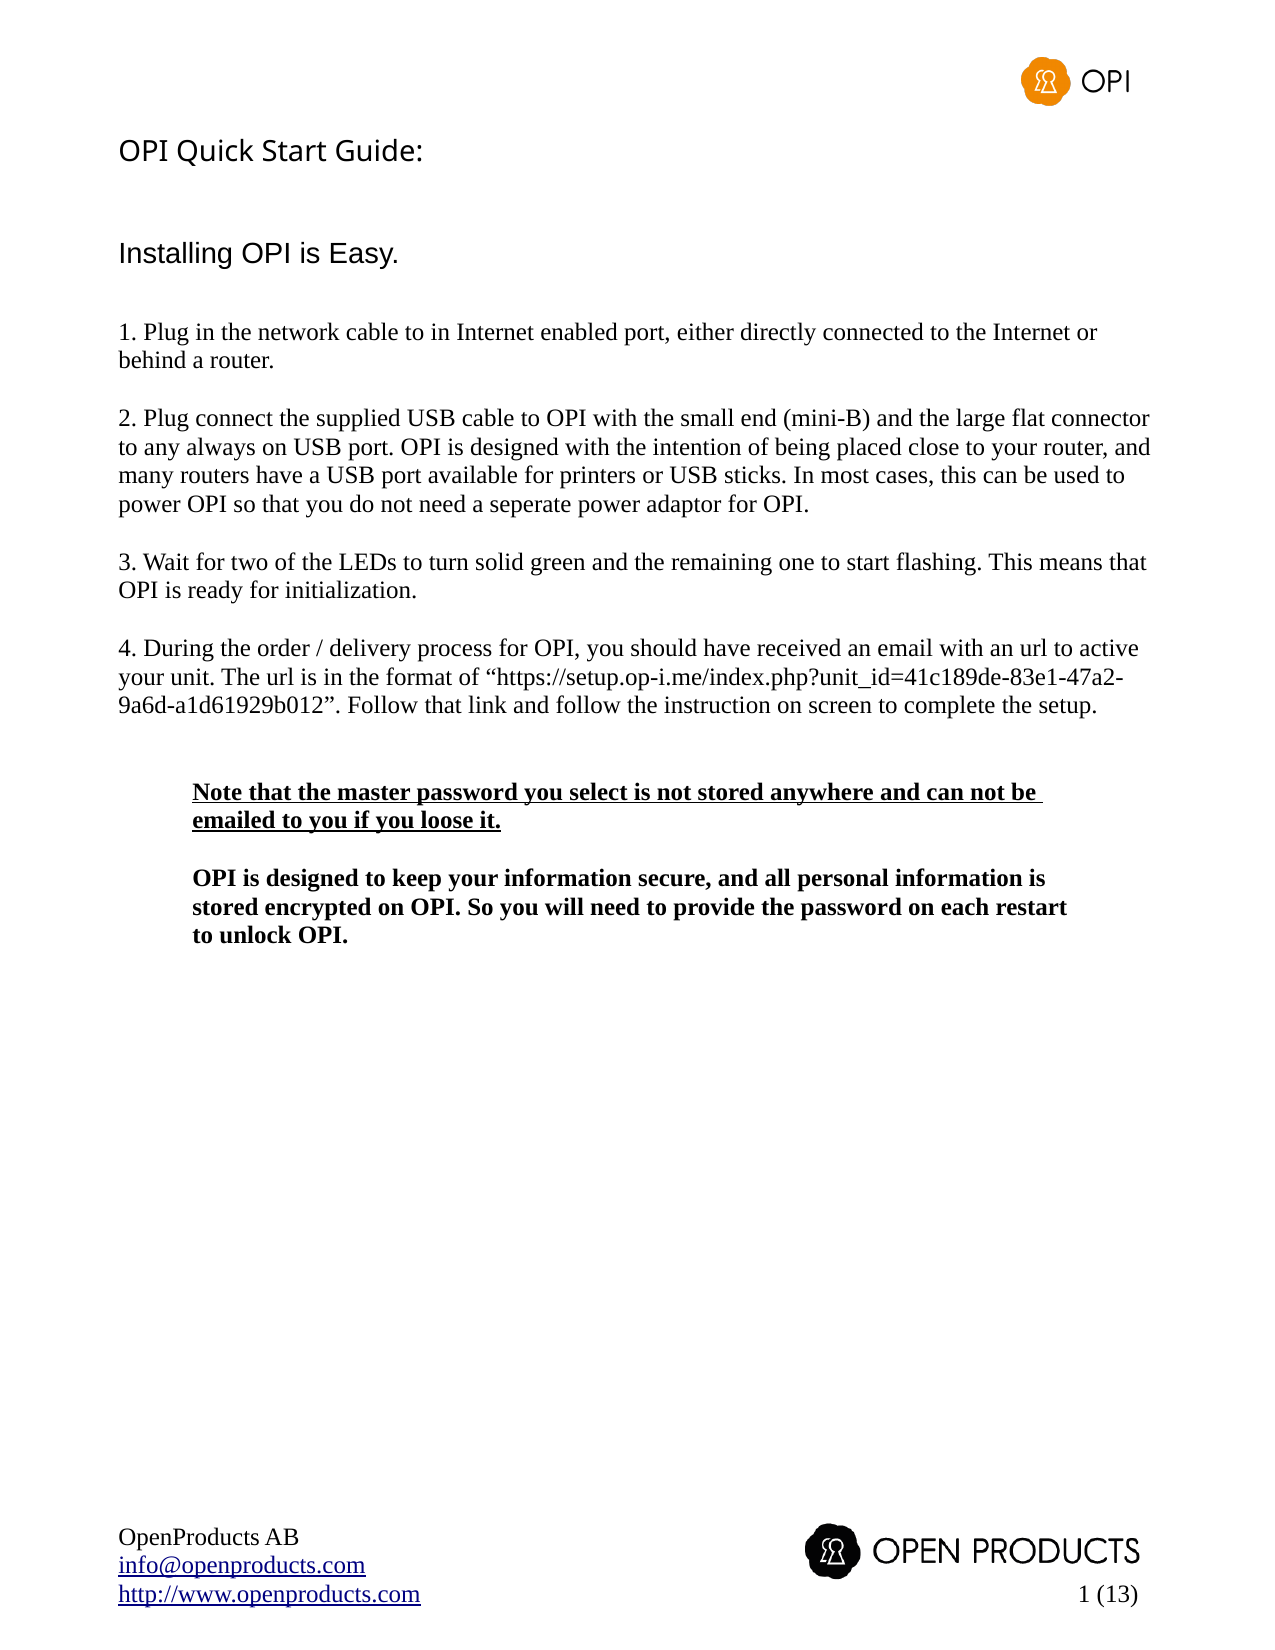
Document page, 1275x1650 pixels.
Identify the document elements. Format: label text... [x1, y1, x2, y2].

text Note that the master password you select is not stored anywhere and can not be emailed to you if you loose it. [192, 777, 1079, 834]
text 3. Wait for two of the LEDs to turn solid green and the remaining one to start flashing. This means that OPI is ready for initialization. [118, 547, 1157, 604]
subtitle Installing OPI is Easy. [118, 236, 1157, 270]
text OPI is designed to keep your information secure, and all personal information is stored encrypted on OPI. So you will need to provide the password on each restart to unlock OPI. [192, 863, 1079, 949]
subtitle OPI Quick Start Guide: [118, 131, 1157, 170]
picture [998, 34, 1157, 128]
picture [780, 1497, 1162, 1604]
text 4. During the order / delivery process for OPI, you should have received an email with an url to active your unit. The url is in the format of “https://setup.op-i.me/index.php?unit_id=41c189de-83e1-47a2-9a6d-a1d61929b012”. Follow that link and follow the instruction on screen to complete the setup. [118, 633, 1157, 719]
text 1. Plug in the network cable to in Internet enabled port, either directly connected to the Internet or behind a router. [118, 317, 1157, 374]
text 2. Plug connect the supplied USB cable to OPI with the small end (mini-B) and the large flat connector to any always on USB port. OPI is designed with the intention of being placed close to your router, and many routers have a USB port available for printers or USB sticks. In most cases, this can be used to power OPI so that you do not need a seperate power adaptor for OPI. [118, 403, 1157, 518]
